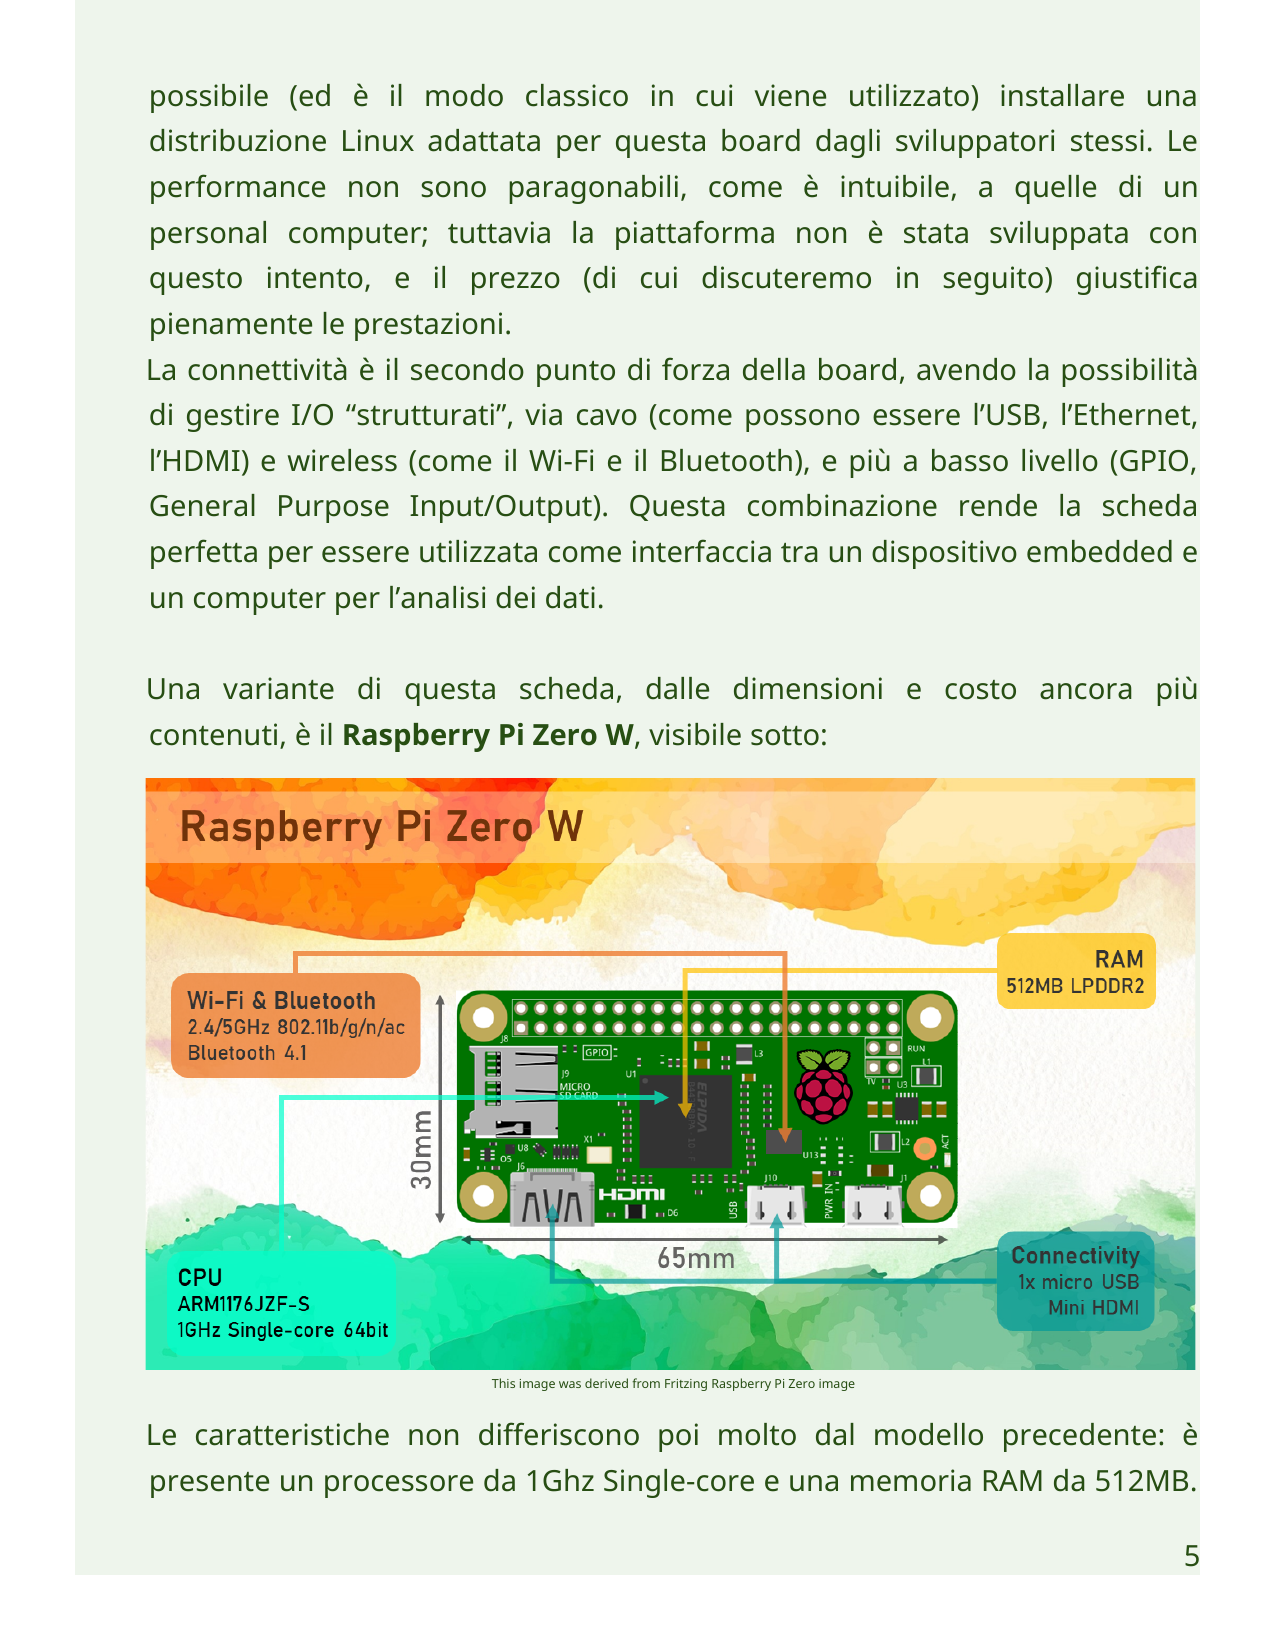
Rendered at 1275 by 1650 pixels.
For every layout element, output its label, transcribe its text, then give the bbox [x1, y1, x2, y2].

picture [145, 778, 1196, 1370]
text Una variante di questa scheda, dalle dimensioni e costo ancora più contenuti, è il Raspberry Pi Zero W, visibile sotto: [146, 668, 1200, 753]
text La connettività è il secondo punto di forza della board, avendo la possibilità di gestire I/O “strutturati”, via cavo (come possono essere l’USB, l’Ethernet, l’HDMI) e wireless (come il Wi-Fi e il Bluetooth), e più a basso livello (GPIO, General Purpose Input/Output). Questa combinazione rende la scheda perfetta per essere utilizzata come interfaccia tra un dispositivo embedded e un computer per l’analisi dei dati. [146, 349, 1200, 617]
text This image was derived from Fritzing Raspberry Pi Zero image [147, 1376, 1200, 1393]
text possibile (ed è il modo classico in cui viene utilizzato) installare una distribuzione Linux adattata per questa board dagli sviluppatori stessi. Le performance non sono paragonabili, come è intuibile, a quelle di un personal computer; tuttavia la piattaforma non è stata sviluppata con questo intento, e il prezzo (di cui discuteremo in seguito) giustifica pienamente le prestazioni. [146, 75, 1200, 343]
text Le caratteristiche non differiscono poi molto dal modello precedente: è presente un processore da 1Ghz Single-core e una memoria RAM da 512MB. [146, 1415, 1200, 1500]
